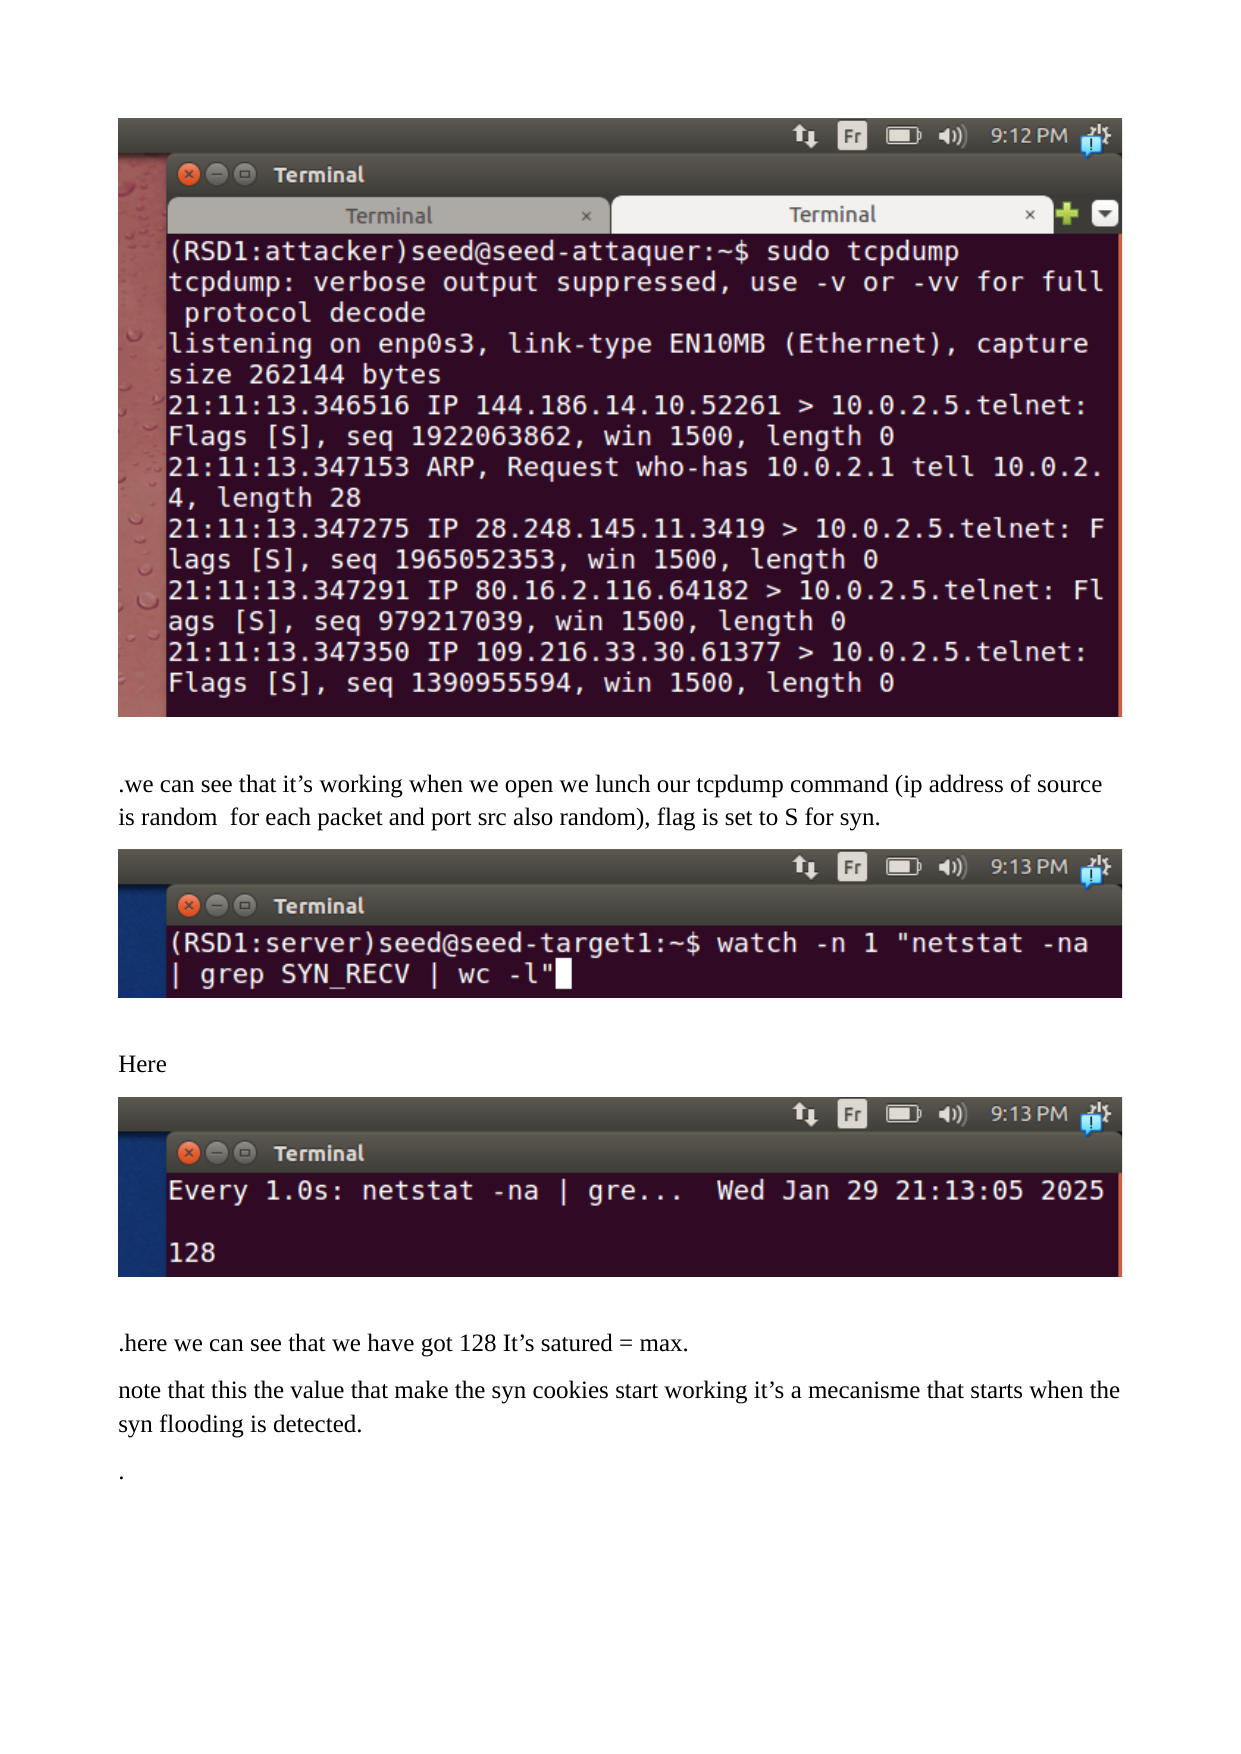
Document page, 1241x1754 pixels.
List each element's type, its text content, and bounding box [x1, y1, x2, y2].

text .we can see that it’s working when we open we lunch our tcpdump command (ip address of source is random for each packet and port src also random), flag is set to S for syn. [118, 769, 1122, 831]
text Here [118, 1049, 1122, 1078]
text note that this the value that make the syn cookies start working it’s a mecanisme that starts when the syn flooding is detected. [118, 1376, 1122, 1437]
picture [118, 1097, 1123, 1277]
text . [118, 1456, 1122, 1485]
text .here we can see that we have got 128 It’s satured = max. [118, 1328, 1122, 1357]
picture [118, 118, 1123, 717]
picture [118, 849, 1123, 998]
